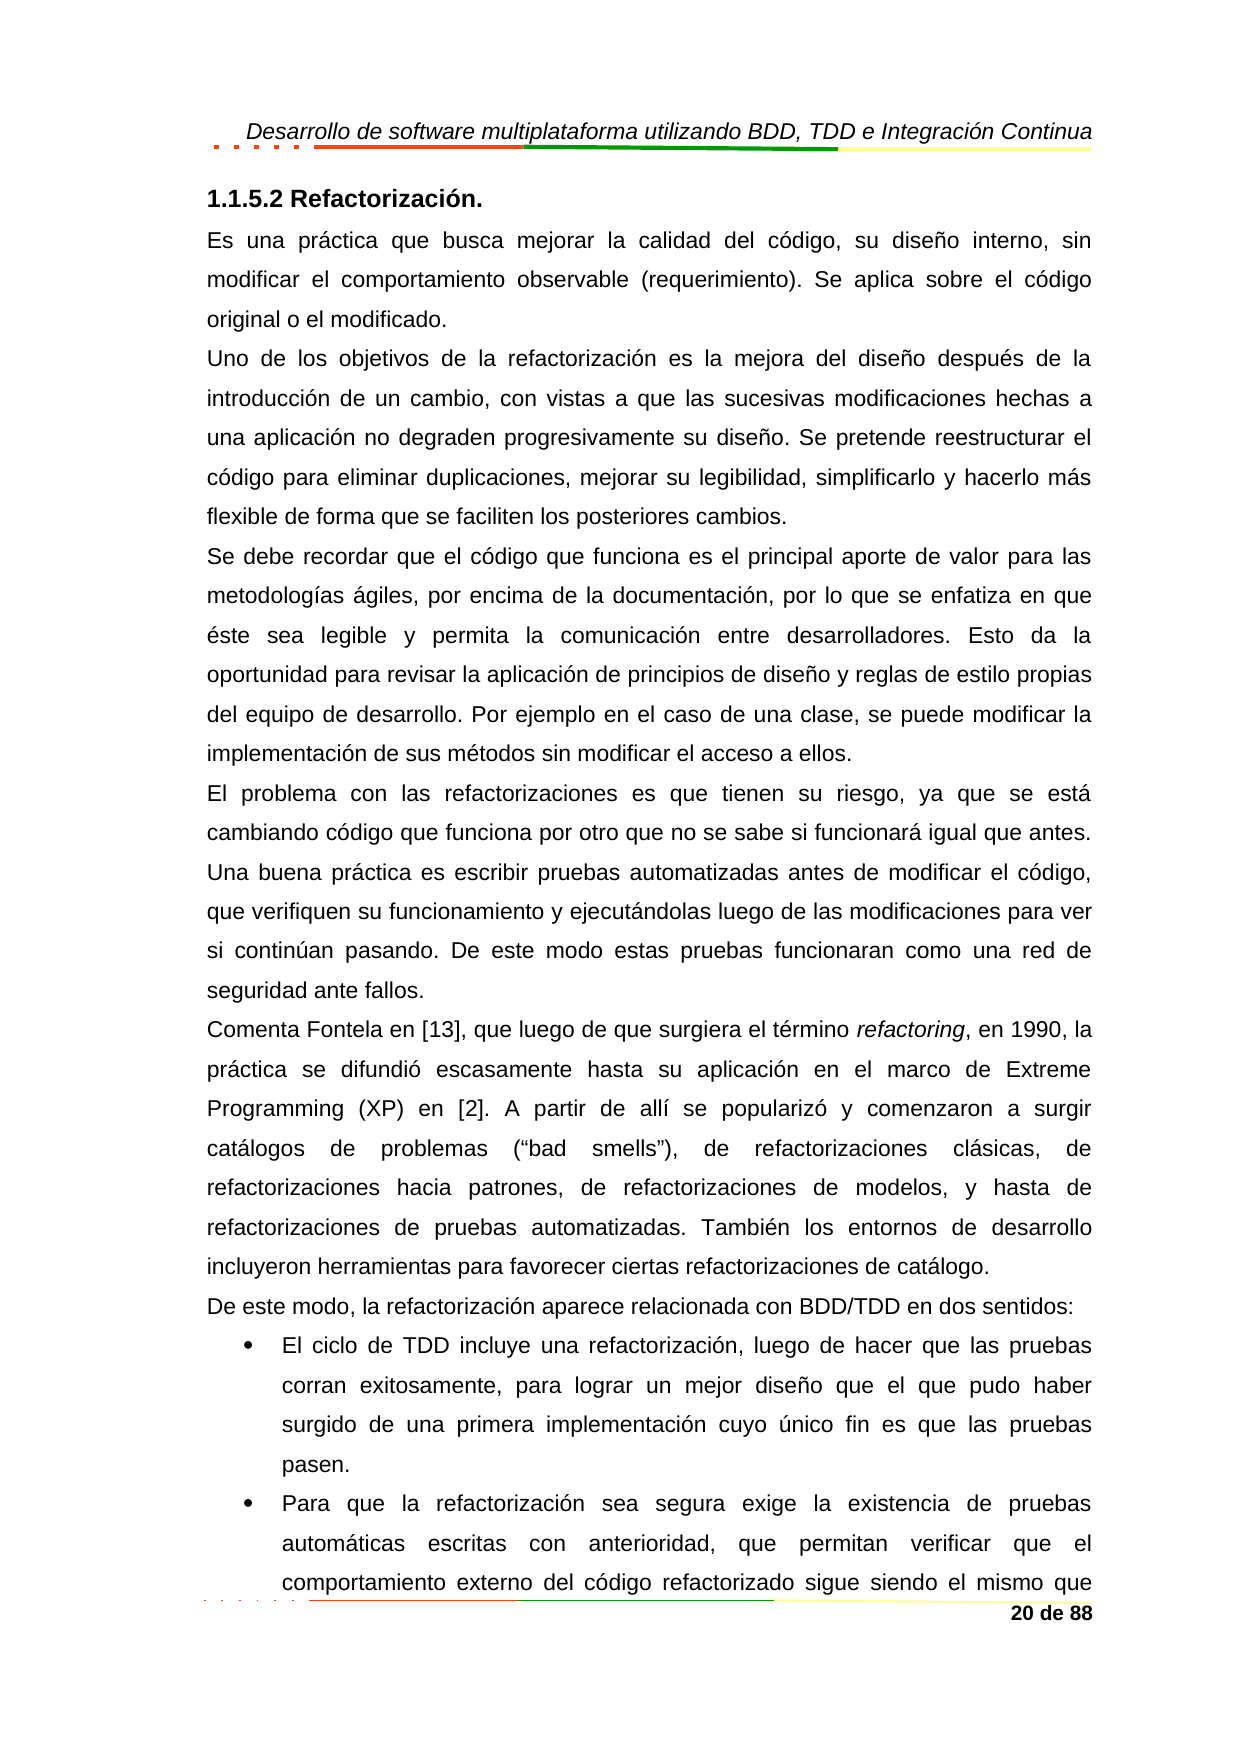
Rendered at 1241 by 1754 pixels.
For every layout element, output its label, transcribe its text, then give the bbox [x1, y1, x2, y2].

text Comenta Fontela en [13], que luego de que surgiera el término refactoring, en 1990, la práctica se difundió escasamente hasta su aplicación en el marco de Extreme Programming (XP) en [2]. A partir de allí se popularizó y comenzaron a surgir catálogos de problemas (“bad smells”), de refactorizaciones clásicas, de refactorizaciones hacia patrones, de refactorizaciones de modelos, y hasta de refactorizaciones de pruebas automatizadas. También los entornos de desarrollo incluyeron herramientas para favorecer ciertas refactorizaciones de catálogo. [207, 1016, 1093, 1279]
text De este modo, la refactorización aparece relacionada con BDD/TDD en dos sentidos: [207, 1293, 1093, 1319]
text Se debe recordar que el código que funciona es el principal aporte de valor para las metodologías ágiles, por encima de la documentación, por lo que se enfatiza en que éste sea legible y permita la comunicación entre desarrolladores. Esto da la oportunidad para revisar la aplicación de principios de diseño y reglas de estilo propias del equipo de desarrollo. Por ejemplo en el caso de una clase, se puede modificar la implementación de sus métodos sin modificar el acceso a ellos. [207, 543, 1093, 766]
text Uno de los objetivos de la refactorización es la mejora del diseño después de la introducción de un cambio, con vistas a que las sucesivas modificaciones hechas a una aplicación no degraden progresivamente su diseño. Se pretende reestructurar el código para eliminar duplicaciones, mejorar su legibilidad, simplificarlo y hacerlo más flexible de forma que se faciliten los posteriores cambios. [207, 345, 1093, 529]
text El problema con las refactorizaciones es que tienen su riesgo, ya que se está cambiando código que funciona por otro que no se sabe si funcionará igual que antes. Una buena práctica es escribir pruebas automatizadas antes de modificar el código, que verifiquen su funcionamiento y ejecutándolas luego de las modificaciones para ver si continúan pasando. De este modo estas pruebas funcionaran como una red de seguridad ante fallos. [207, 779, 1093, 1003]
list Para que la refactorización sea segura exige la existencia de pruebas automáticas escritas con anterioridad, que permitan verificar que el comportamiento externo del código refactorizado sigue siendo el mismo que [244, 1490, 1093, 1595]
list El ciclo de TDD incluye una refactorización, luego de hacer que las pruebas corran exitosamente, para lograr un mejor diseño que el que pudo haber surgido de una primera implementación cuyo único fin es que las pruebas pasen. [244, 1332, 1093, 1477]
text Es una práctica que busca mejorar la calidad del código, su diseño interno, sin modificar el comportamiento observable (requerimiento). Se aplica sobre el código original o el modificado. [207, 227, 1093, 332]
text 1.1.5.2 Refactorización. [207, 184, 1093, 212]
